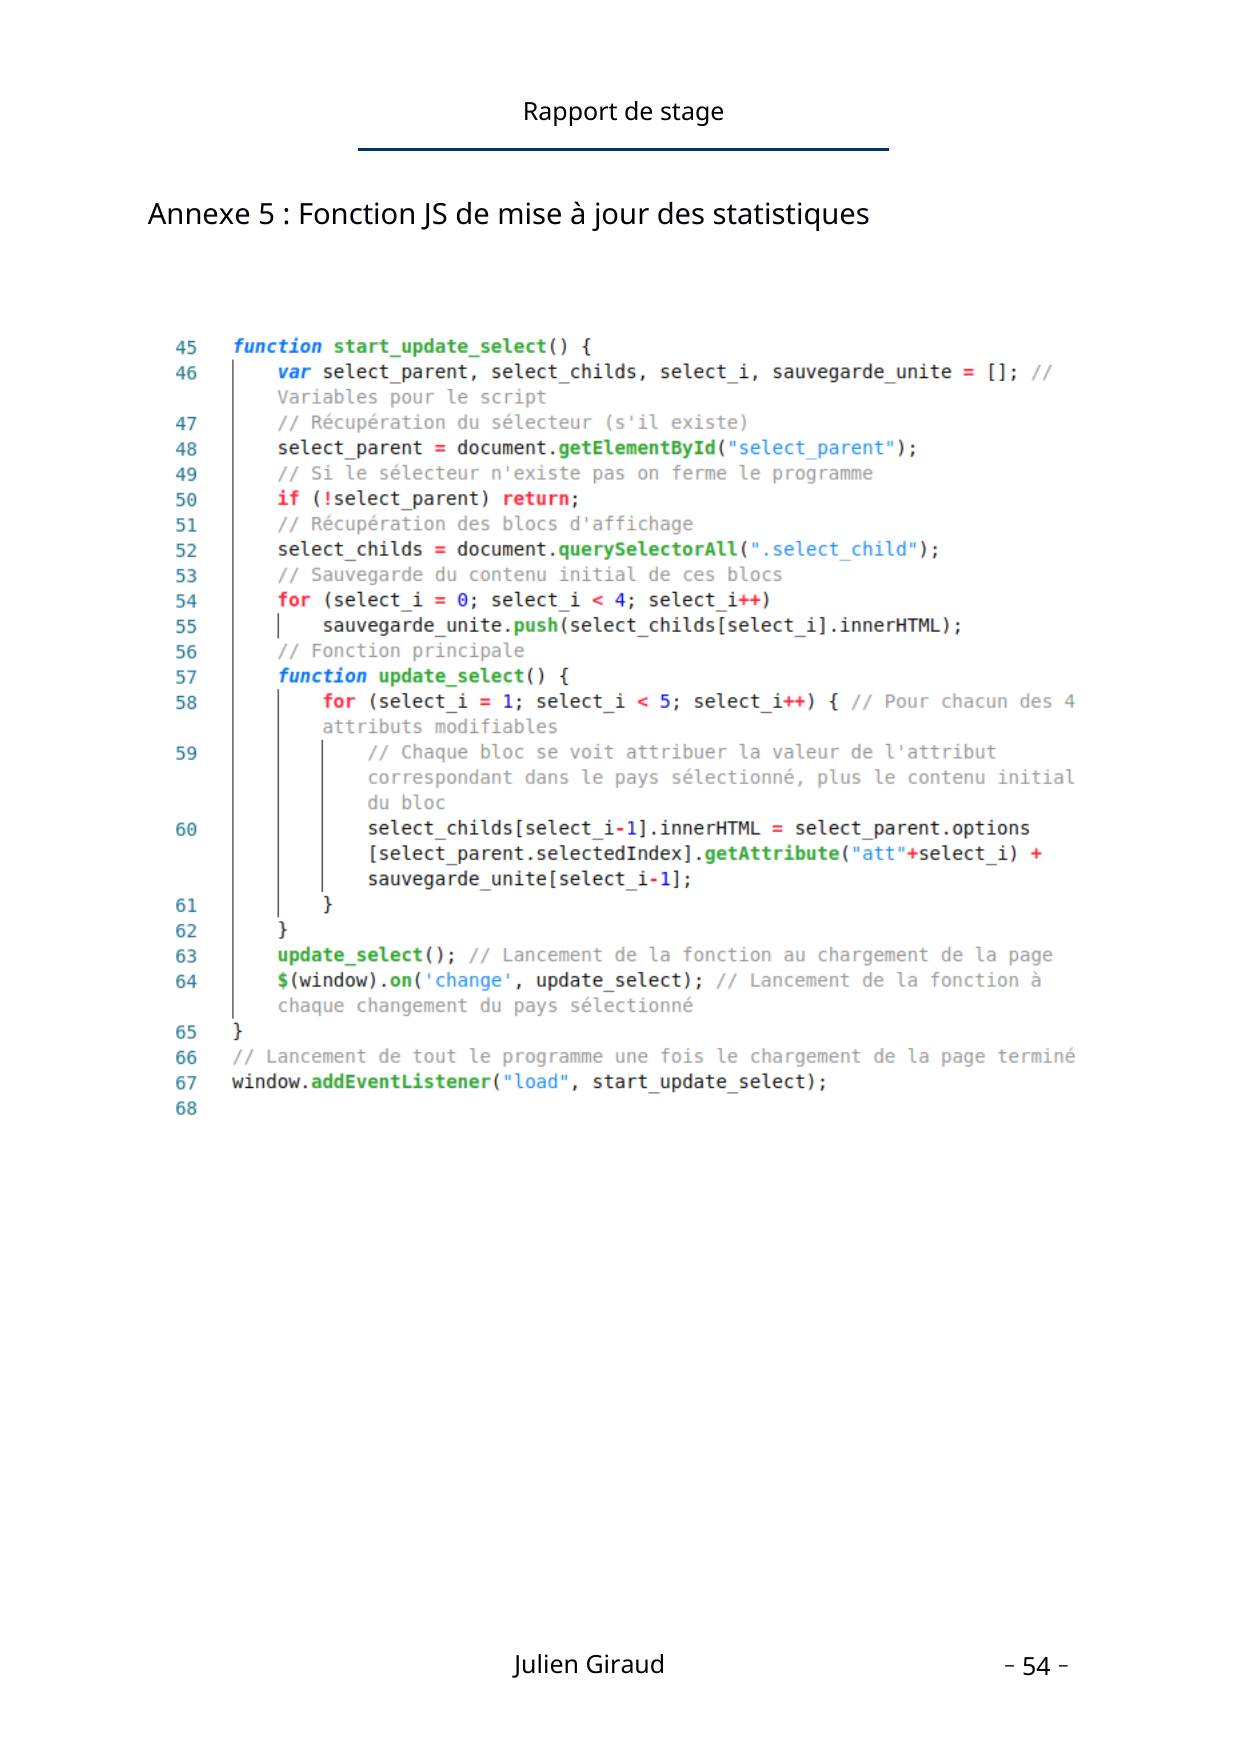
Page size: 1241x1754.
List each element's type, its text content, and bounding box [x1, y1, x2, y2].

text Annexe 5 : Fonction JS de mise à jour des statistiques [148, 193, 1093, 233]
picture [147, 333, 1093, 1127]
